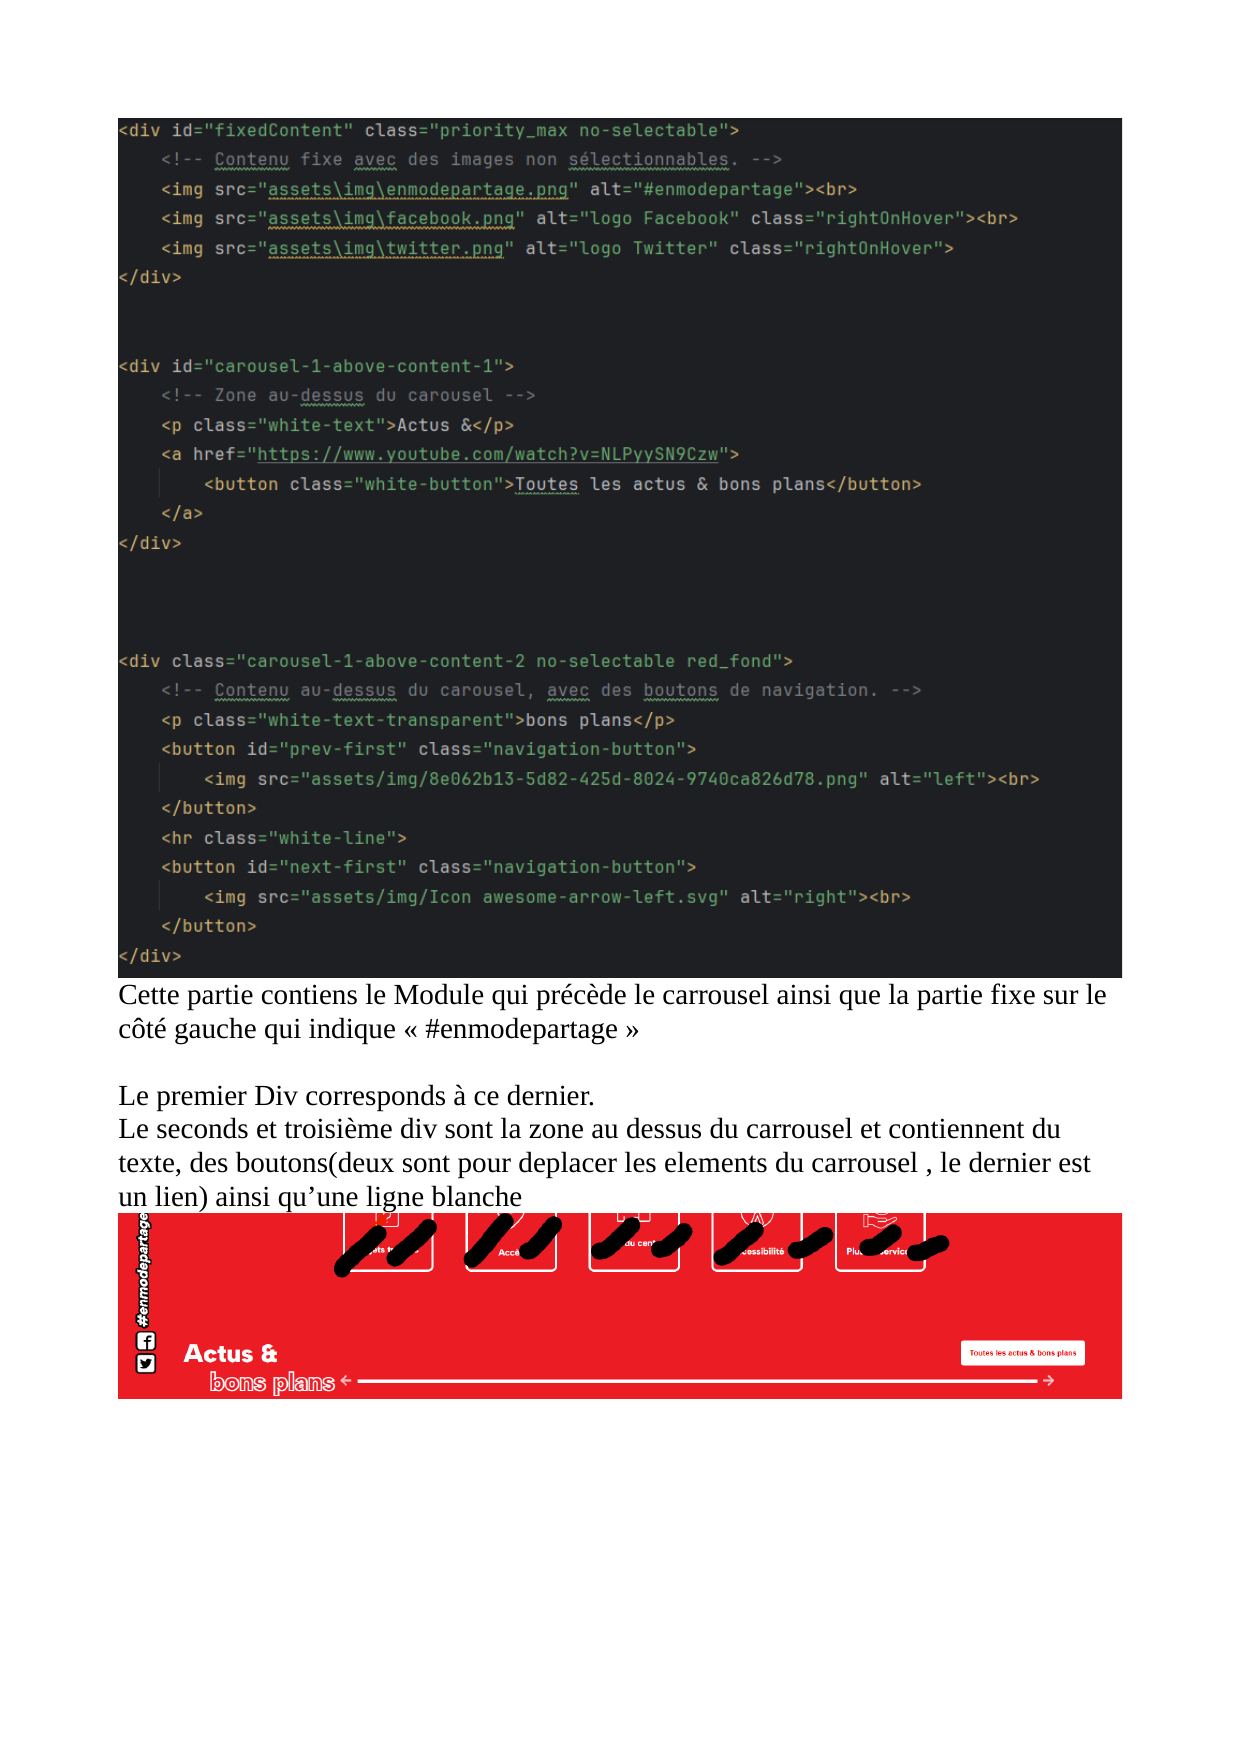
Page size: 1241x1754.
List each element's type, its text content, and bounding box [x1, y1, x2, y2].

text Le seconds et troisième div sont la zone au dessus du carrousel et contiennent du texte, des boutons(deux sont pour deplacer les elements du carrousel , le dernier est un lien) ainsi qu’une ligne blanche [118, 1112, 1122, 1212]
text Cette partie contiens le Module qui précède le carrousel ainsi que la partie fixe sur le côté gauche qui indique « #enmodepartage » [118, 978, 1122, 1044]
picture [118, 118, 1123, 978]
picture [118, 1212, 1123, 1399]
text Le premier Div corresponds à ce dernier. [118, 1078, 1122, 1112]
